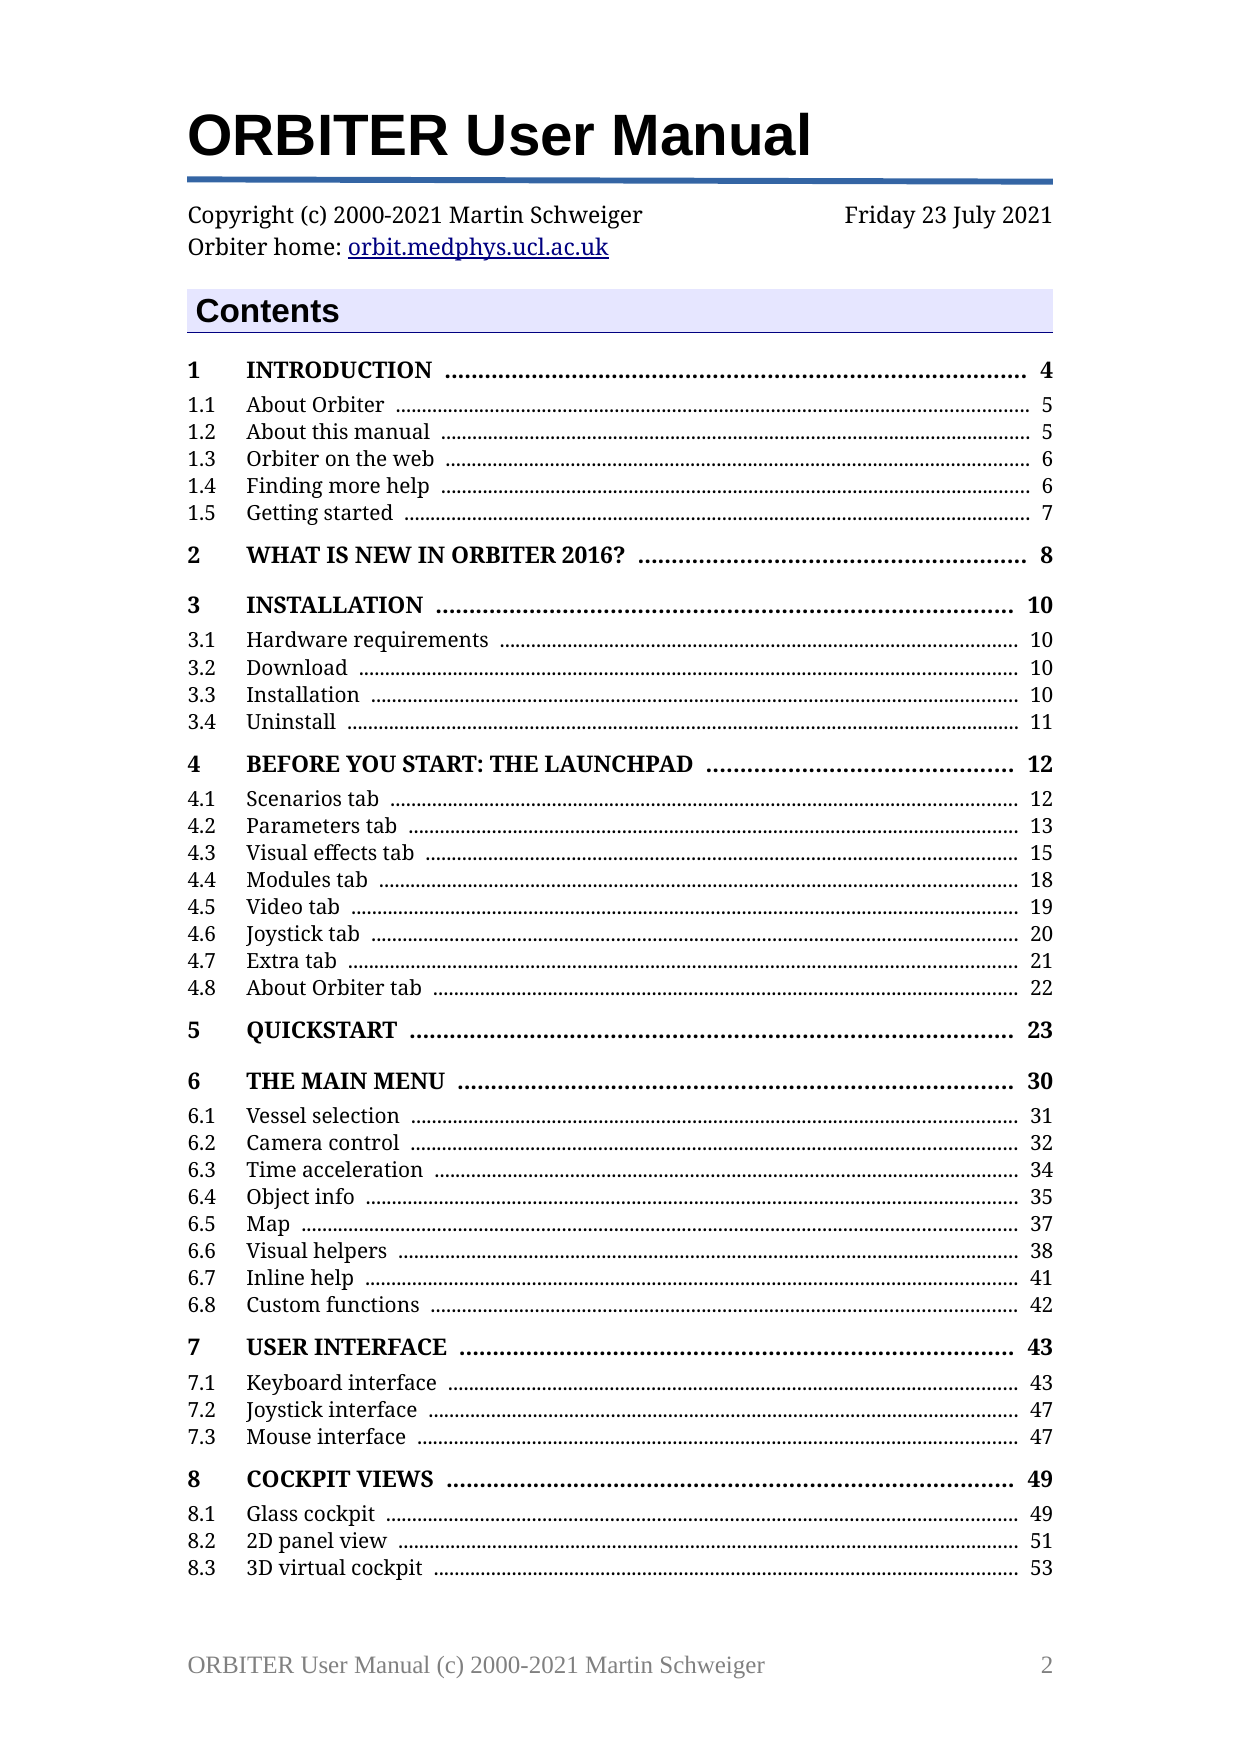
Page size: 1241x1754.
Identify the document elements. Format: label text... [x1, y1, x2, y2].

text 1 Introduction 4 [187, 353, 1053, 384]
text 4.8 About Orbiter tab 22 [187, 974, 1053, 1001]
text 4.4 Modules tab 18 [187, 866, 1053, 893]
text 3.2 Download 10 [187, 653, 1053, 680]
text 3.1 Hardware requirements 10 [187, 626, 1053, 653]
subtitle Contents [187, 289, 1053, 332]
text 4.1 Scenarios tab 12 [187, 784, 1053, 812]
text 6.2 Camera control 32 [187, 1128, 1053, 1156]
text 6.4 Object info 35 [187, 1183, 1053, 1210]
text 7.1 Keyboard interface 43 [187, 1368, 1053, 1395]
text 4.3 Visual effects tab 15 [187, 839, 1053, 866]
text 3.3 Installation 10 [187, 680, 1053, 707]
text 6.1 Vessel selection 31 [187, 1101, 1053, 1128]
text 1.1 About Orbiter 5 [187, 391, 1053, 418]
text 4.6 Joystick tab 20 [187, 920, 1053, 947]
text 7 User interface 43 [187, 1331, 1053, 1362]
text 7.3 Mouse interface 47 [187, 1422, 1053, 1449]
text 6 The main menu 30 [187, 1064, 1053, 1095]
text 6.7 Inline help 41 [187, 1264, 1053, 1291]
text 8.1 Glass cockpit 49 [187, 1499, 1053, 1527]
text Copyright (c) 2000-2021 Martin Schweiger Friday 23 July 2021 [187, 199, 1053, 230]
text 6.3 Time acceleration 34 [187, 1156, 1053, 1183]
text 4.7 Extra tab 21 [187, 947, 1053, 974]
text 1.4 Finding more help 6 [187, 472, 1053, 499]
text 3 Installation 10 [187, 589, 1053, 620]
text 4.5 Video tab 19 [187, 893, 1053, 920]
text 8.2 2D panel view 51 [187, 1527, 1053, 1554]
text 4 Before you start: The Launchpad 12 [187, 747, 1053, 778]
text 6.6 Visual helpers 38 [187, 1237, 1053, 1264]
text 6.8 Custom functions 42 [187, 1291, 1053, 1318]
text 6.5 Map 37 [187, 1210, 1053, 1237]
text 2 What is new in Orbiter 2016? 8 [187, 539, 1053, 570]
text Orbiter home: orbit.medphys.ucl.ac.uk [187, 230, 1053, 261]
text 8 Cockpit views 49 [187, 1462, 1053, 1493]
text 8.3 3D virtual cockpit 53 [187, 1554, 1053, 1581]
text 1.5 Getting started 7 [187, 499, 1053, 526]
text 3.4 Uninstall 11 [187, 707, 1053, 734]
text 7.2 Joystick interface 47 [187, 1395, 1053, 1422]
text 1.3 Orbiter on the web 6 [187, 445, 1053, 472]
text 1.2 About this manual 5 [187, 418, 1053, 445]
text 5 Quickstart 23 [187, 1014, 1053, 1045]
text ORBITER User Manual [187, 100, 1053, 167]
text 4.2 Parameters tab 13 [187, 812, 1053, 839]
